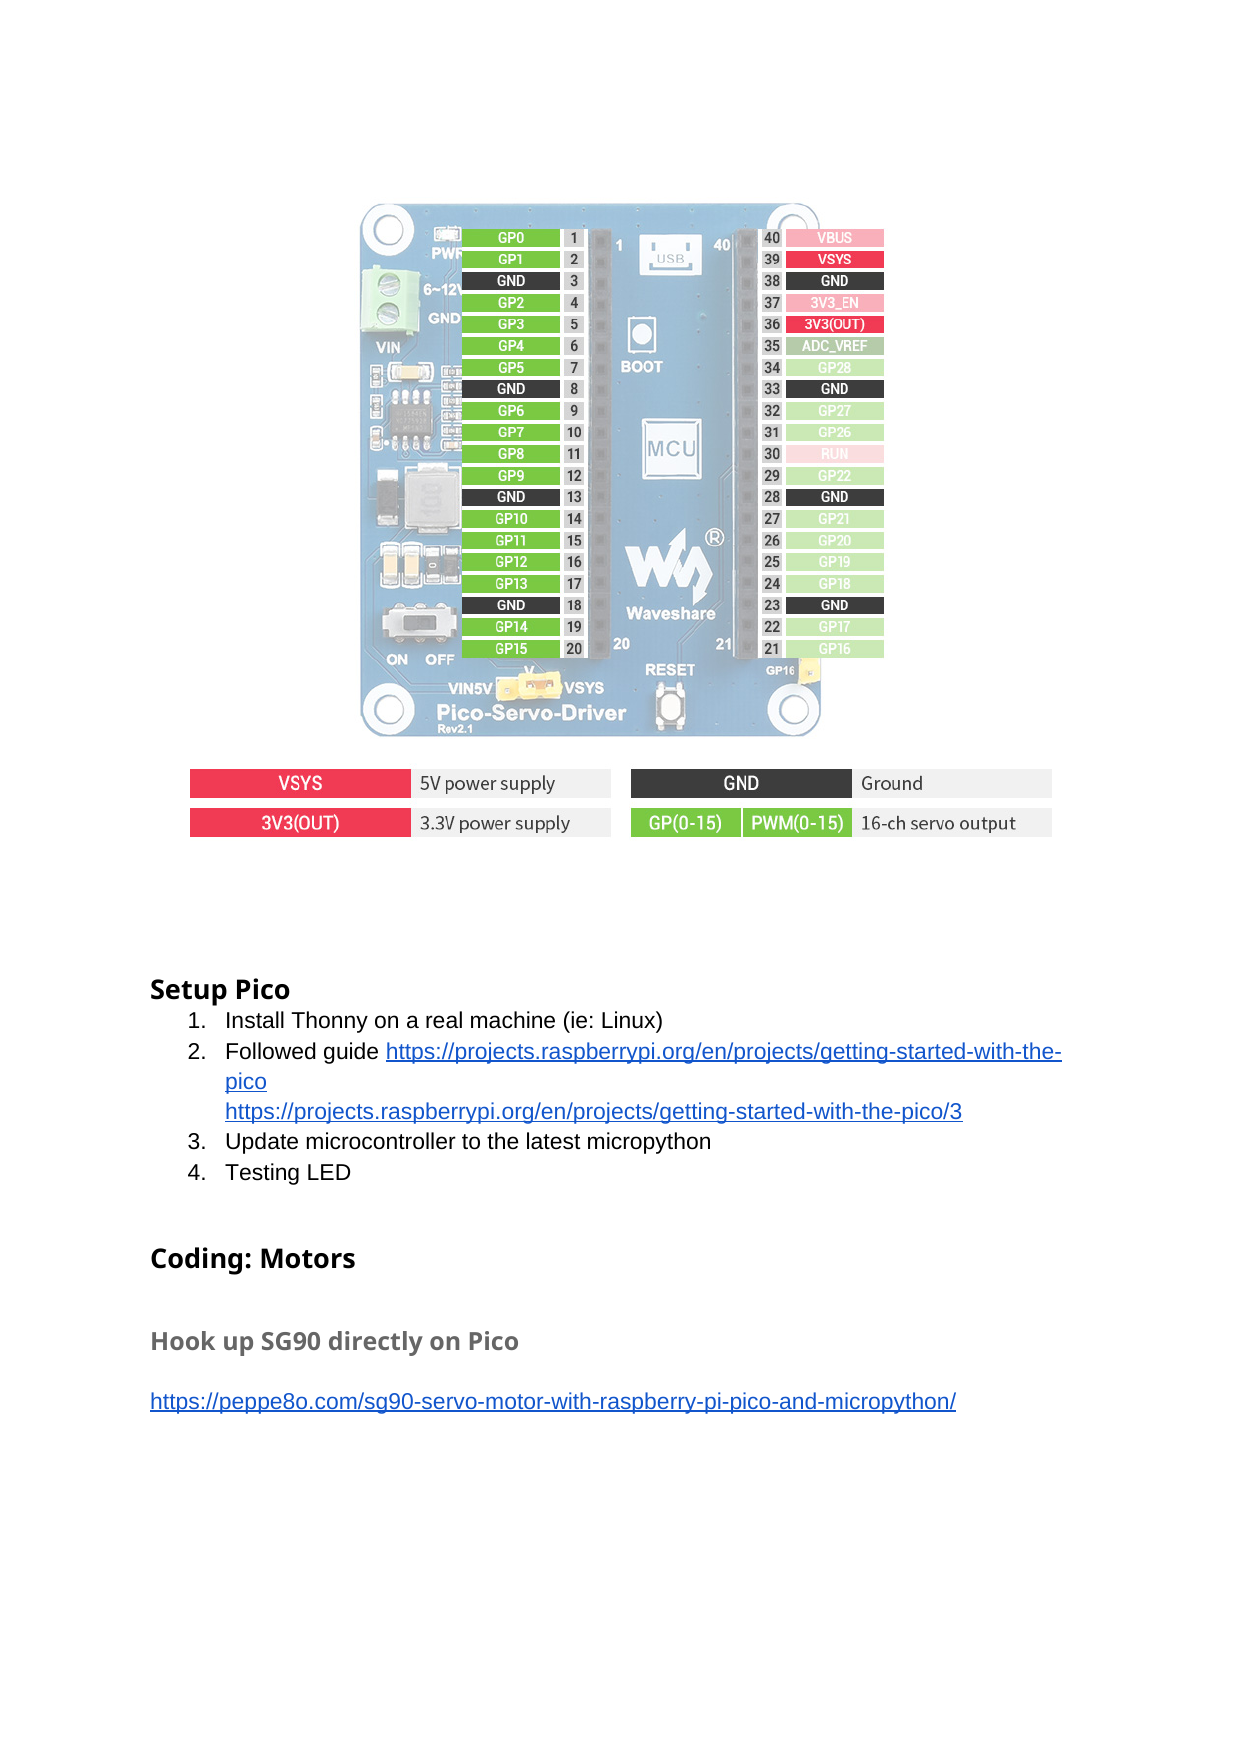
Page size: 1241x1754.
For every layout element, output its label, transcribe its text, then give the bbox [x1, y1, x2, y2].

list Install Thonny on a real machine (ie: Linux) [187, 1007, 1090, 1034]
text https://peppe8o.com/sg90-servo-motor-with-raspberry-pi-pico-and-micropython/ [150, 1388, 1090, 1414]
subtitle Hook up SG90 directly on Pico [150, 1323, 1090, 1357]
list Followed guide https://projects.raspberrypi.org/en/projects/getting-started-with-the-pico https://projects.raspberrypi.org/en/projects/getting-started-with-the-pico/3 [187, 1038, 1090, 1124]
subtitle Coding: Motors [150, 1240, 1090, 1277]
subtitle Setup Pico [150, 971, 1090, 1007]
list Testing LED [187, 1158, 1090, 1185]
picture [150, 150, 1091, 886]
list Update microcontroller to the latest micropython [187, 1128, 1090, 1154]
